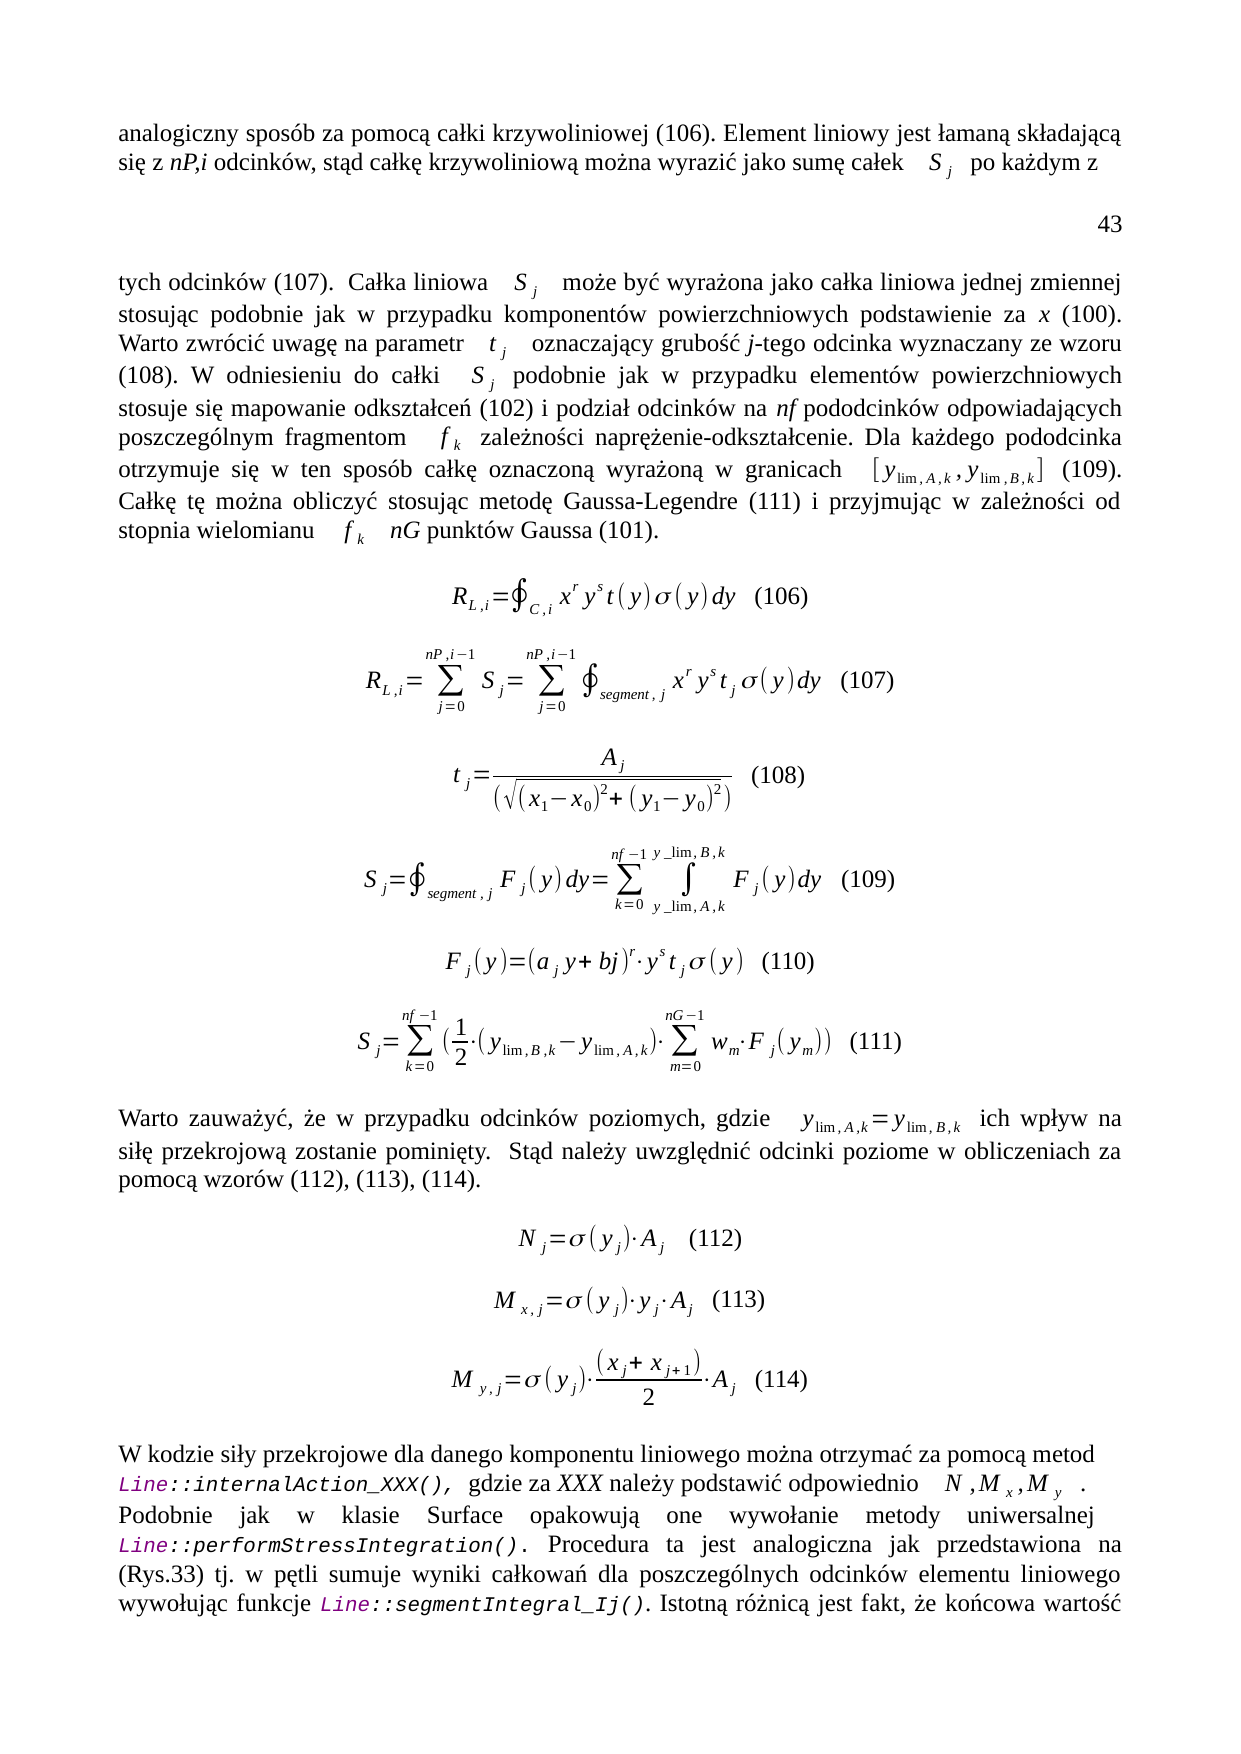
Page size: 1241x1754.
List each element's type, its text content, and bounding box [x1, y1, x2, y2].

text Warto zauważyć, że w przypadku odcinków poziomych, gdzie ich wpływ na siłę przekrojową zostanie pominięty. Stąd należy uwzględnić odcinki poziome w obliczeniach za pomocą wzorów (112), (113), (114). [118, 1103, 1122, 1193]
text (111) [118, 1007, 1122, 1074]
text 42 [118, 209, 1122, 237]
text (112) [118, 1223, 1122, 1255]
text Podobnie jak w klasie Surface opakowują one wywołanie metody uniwersalnej Line::performStressIntegration(). Procedura ta jest analogiczna jak przedstawiona na (Rys.33) tj. w pętli sumuje wyniki całkowań dla poszczególnych odcinków elementu liniowego wywołując funkcje Line::segmentIntegral_Ij(). Istotną różnicą jest fakt, że końcowa wartość [118, 1501, 1122, 1617]
text (113) [118, 1284, 1122, 1317]
text (109) (110) [118, 844, 1122, 978]
text Siły przekrojowe dla i-tego komponentu liniowego zdefiniowane są w analogiczny sposób za pomocą całki krzywoliniowej (106). Element liniowy jest łamaną składającą się z nP,i odcinków, stąd całkę krzywoliniową można wyrazić jako sumę całek po każdym z [118, 118, 1122, 179]
text W kodzie siły przekrojowe dla danego komponentu liniowego można otrzymać za pomocą metod [118, 1439, 1122, 1468]
text tych odcinków (107). Całka liniowa może być wyrażona jako całka liniowa jednej zmiennej stosując podobnie jak w przypadku komponentów powierzchniowych podstawienie za x (100). Warto zwrócić uwagę na parametr oznaczający grubość j-tego odcinka wyznaczany ze wzoru (108). W odniesieniu do całki podobnie jak w przypadku elementów powierzchniowych stosuje się mapowanie odkształceń (102) i podział odcinków na nf pododcinków odpowiadających poszczególnym fragmentom zależności naprężenie-odkształcenie. Dla każdego pododcinka otrzymuje się w ten sposób całkę oznaczoną wyrażoną w granicach (109). Całkę tę można obliczyć stosując metodę Gaussa-Legendre (111) i przyjmując w zależności od stopnia wielomianu nG punktów Gaussa (101). [118, 267, 1122, 548]
text (106) [118, 577, 1122, 618]
text Line::internalAction_XXX(), gdzie za XXX należy podstawić odpowiednio . [118, 1468, 1122, 1501]
text (107) (108) [118, 647, 1122, 815]
text (114) [118, 1346, 1122, 1410]
